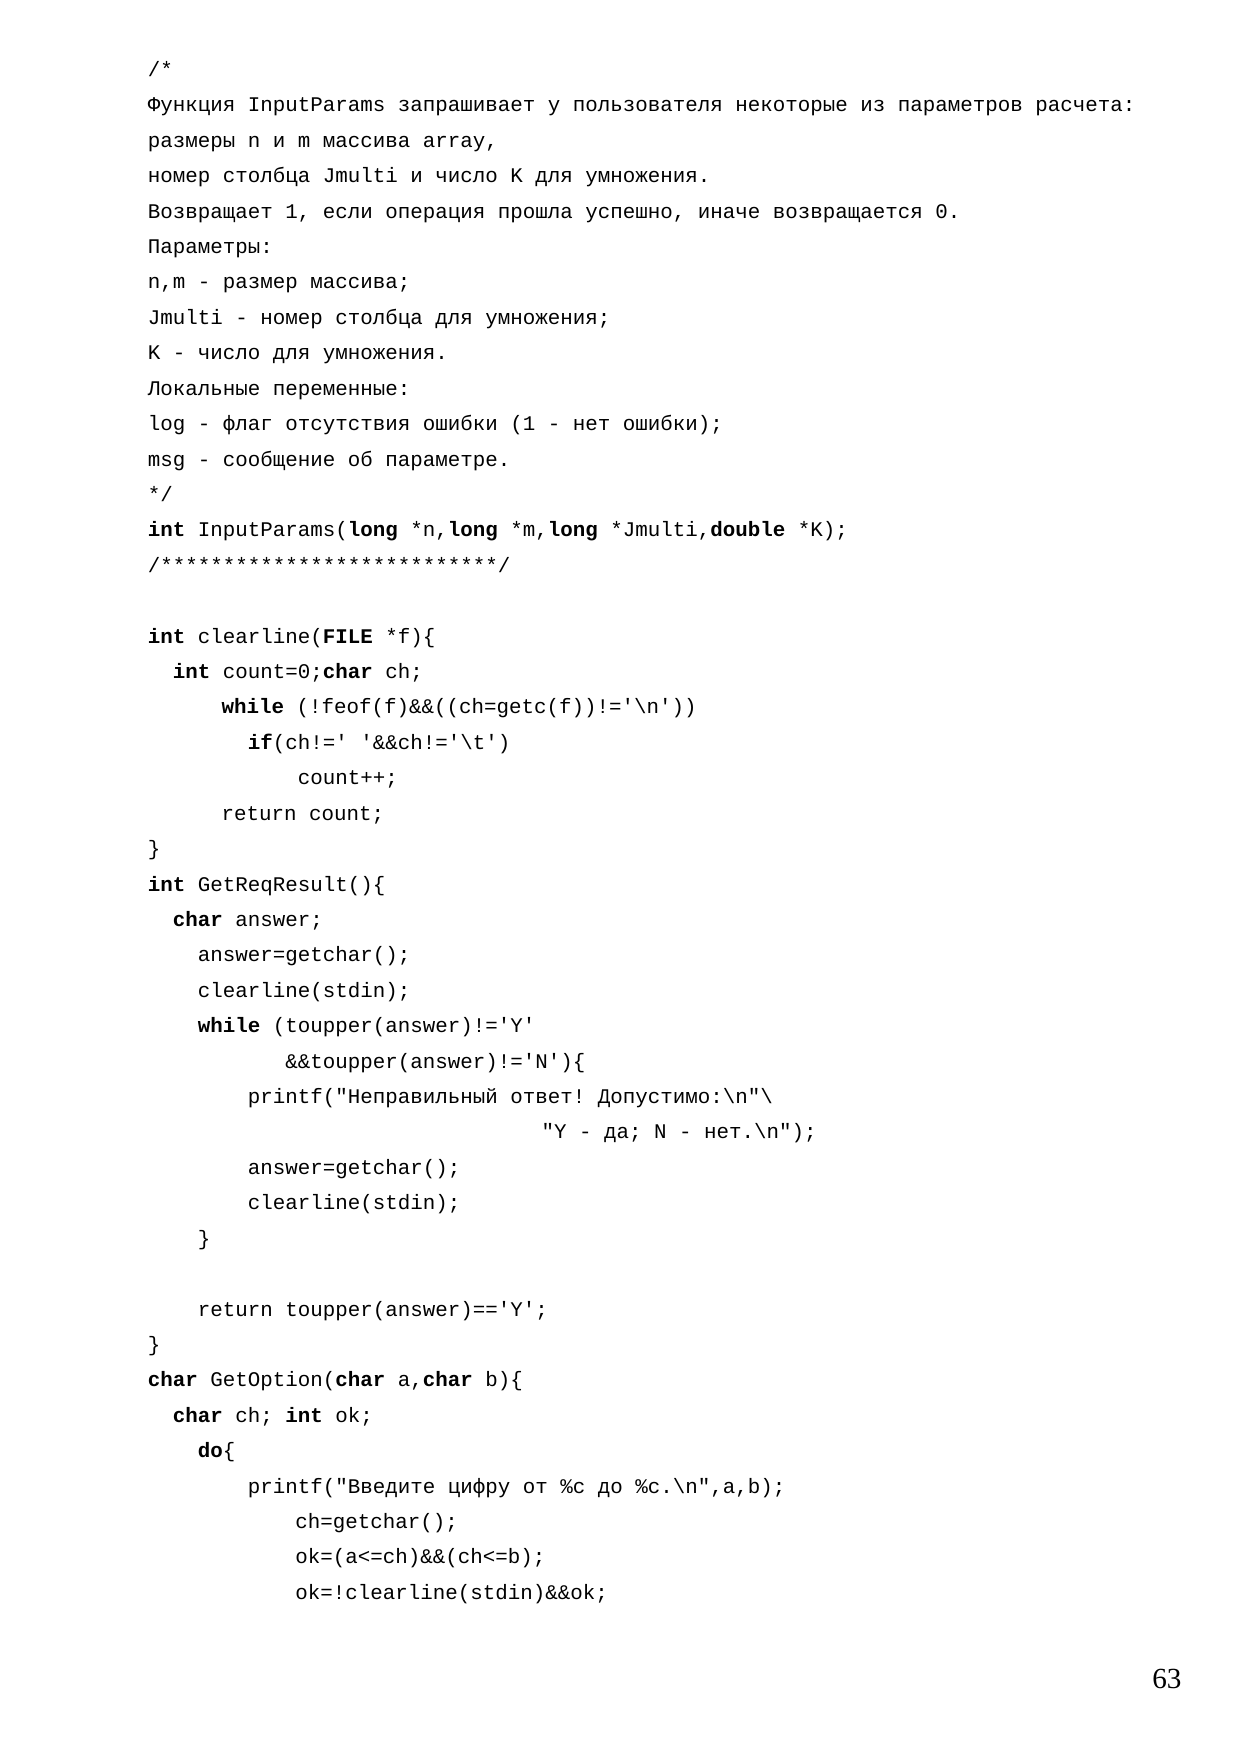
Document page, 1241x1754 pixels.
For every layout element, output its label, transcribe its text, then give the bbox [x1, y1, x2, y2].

text do{ [148, 1440, 1181, 1464]
text int count=0;char ch; [148, 661, 1181, 685]
text размеры n и m массива array, [148, 130, 1181, 153]
text Параметры: [148, 236, 1181, 260]
text count++; [148, 767, 1181, 791]
text int GetReqResult(){ [148, 874, 1181, 897]
text answer=getchar(); [148, 944, 1181, 968]
text } [148, 1228, 1181, 1251]
text printf("Введите цифру от %c до %c.\n",a,b); [148, 1476, 1181, 1499]
text answer=getchar(); [148, 1157, 1181, 1181]
text while (!feof(f)&&((ch=getc(f))!='\n')) [148, 697, 1181, 720]
text номер столбца Jmulti и число K для умножения. [148, 165, 1181, 189]
text K - число для умножения. [148, 342, 1181, 366]
text return toupper(answer)=='Y'; [148, 1299, 1181, 1322]
text char answer; [148, 909, 1181, 933]
text return count; [148, 803, 1181, 826]
text clearline(stdin); [148, 1192, 1181, 1216]
text int clearline(FILE *f){ [148, 626, 1181, 649]
text ok=(a<=ch)&&(ch<=b); [148, 1547, 1181, 1570]
text n,m - размер массива; [148, 272, 1181, 295]
text */ [148, 484, 1181, 508]
text log - флаг отсутствия ошибки (1 - нет ошибки); [148, 413, 1181, 437]
text Локальные переменные: [148, 378, 1181, 401]
text /***************************/ [148, 555, 1181, 578]
text Jmulti - номер столбца для умножения; [148, 307, 1181, 331]
text char GetOption(char a,char b){ [148, 1369, 1181, 1393]
text char ch; int ok; [148, 1405, 1181, 1428]
text "Y - да; N - нет.\n"); [148, 1122, 1181, 1145]
text /* [148, 59, 1181, 83]
text } [148, 1334, 1181, 1358]
text Возвращает 1, если операция прошла успешно, иначе возвращается 0. [148, 201, 1181, 224]
text Функция InputParams запрашивает у пользователя некоторые из параметров расчета: [148, 94, 1181, 118]
text int InputParams(long *n,long *m,long *Jmulti,double *K); [148, 519, 1181, 543]
text } [148, 838, 1181, 862]
text if(ch!=' '&&ch!='\t') [148, 732, 1181, 756]
text ok=!clearline(stdin)&&ok; [148, 1582, 1181, 1606]
text ch=getchar(); [148, 1511, 1181, 1535]
text while (toupper(answer)!='Y' [148, 1015, 1181, 1039]
text msg - сообщение об параметре. [148, 449, 1181, 472]
text printf("Неправильный ответ! Допустимо:\n"\ [148, 1086, 1181, 1110]
text &&toupper(answer)!='N'){ [148, 1051, 1181, 1074]
text clearline(stdin); [148, 980, 1181, 1003]
